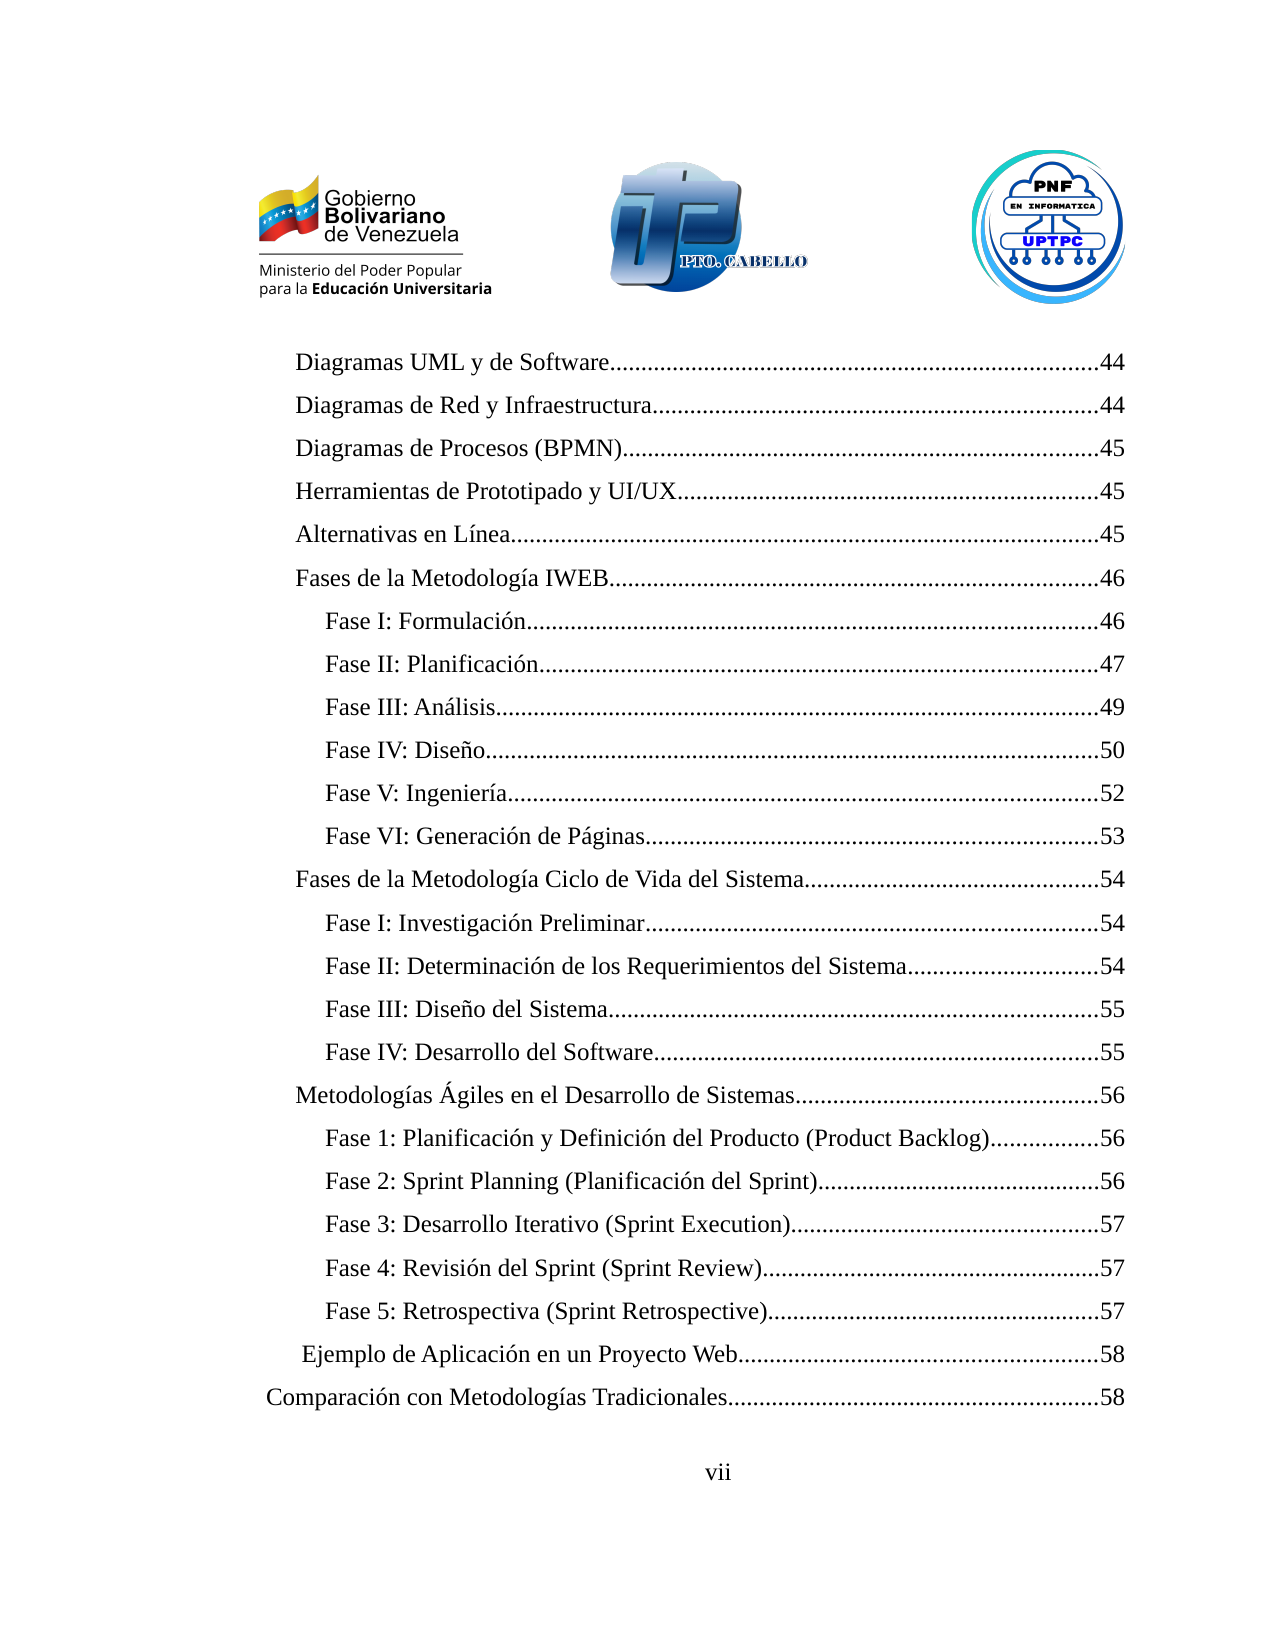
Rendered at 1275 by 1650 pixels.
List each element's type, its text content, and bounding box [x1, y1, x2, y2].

picture [236, 158, 510, 310]
text Comparación con Metodologías Tradicionales 58 [266, 1382, 1125, 1411]
text Fase 2: Sprint Planning (Planificación del Sprint) 56 [325, 1166, 1125, 1195]
text Fase V: Ingeniería 52 [325, 778, 1125, 807]
text Fase 4: Revisión del Sprint (Sprint Review) 57 [325, 1253, 1125, 1281]
picture [605, 151, 810, 303]
text Fase 3: Desarrollo Iterativo (Sprint Execution) 57 [325, 1209, 1125, 1238]
text Fase 1: Planificación y Definición del Producto (Product Backlog) 56 [325, 1123, 1125, 1152]
text Metodologías Ágiles en el Desarrollo de Sistemas 56 [295, 1080, 1125, 1109]
text Diagramas UML y de Software 44 [295, 347, 1125, 376]
text Fase IV: Desarrollo del Software 55 [325, 1037, 1125, 1066]
text Fase IV: Diseño 50 [325, 735, 1125, 764]
text Herramientas de Prototipado y UI/UX 45 [295, 476, 1125, 505]
text Ejemplo de Aplicación en un Proyecto Web 58 [295, 1339, 1125, 1368]
text Fase III: Diseño del Sistema 55 [325, 994, 1125, 1023]
text Fase 5: Retrospectiva (Sprint Retrospective) 57 [325, 1296, 1125, 1324]
text Fases de la Metodología IWEB 46 [295, 563, 1125, 591]
text Fase I: Investigación Preliminar 54 [325, 908, 1125, 936]
text Fase I: Formulación 46 [325, 606, 1125, 634]
text Diagramas de Red y Infraestructura 44 [295, 390, 1125, 419]
text Fases de la Metodología Ciclo de Vida del Sistema 54 [295, 864, 1125, 893]
text Fase III: Análisis 49 [325, 692, 1125, 721]
text Fase II: Planificación 47 [325, 649, 1125, 678]
text Fase VI: Generación de Páginas 53 [325, 821, 1125, 850]
text Fase II: Determinación de los Requerimientos del Sistema 54 [325, 951, 1125, 979]
text Diagramas de Procesos (BPMN) 45 [295, 433, 1125, 462]
picture [971, 150, 1125, 304]
text Alternativas en Línea 45 [295, 519, 1125, 548]
